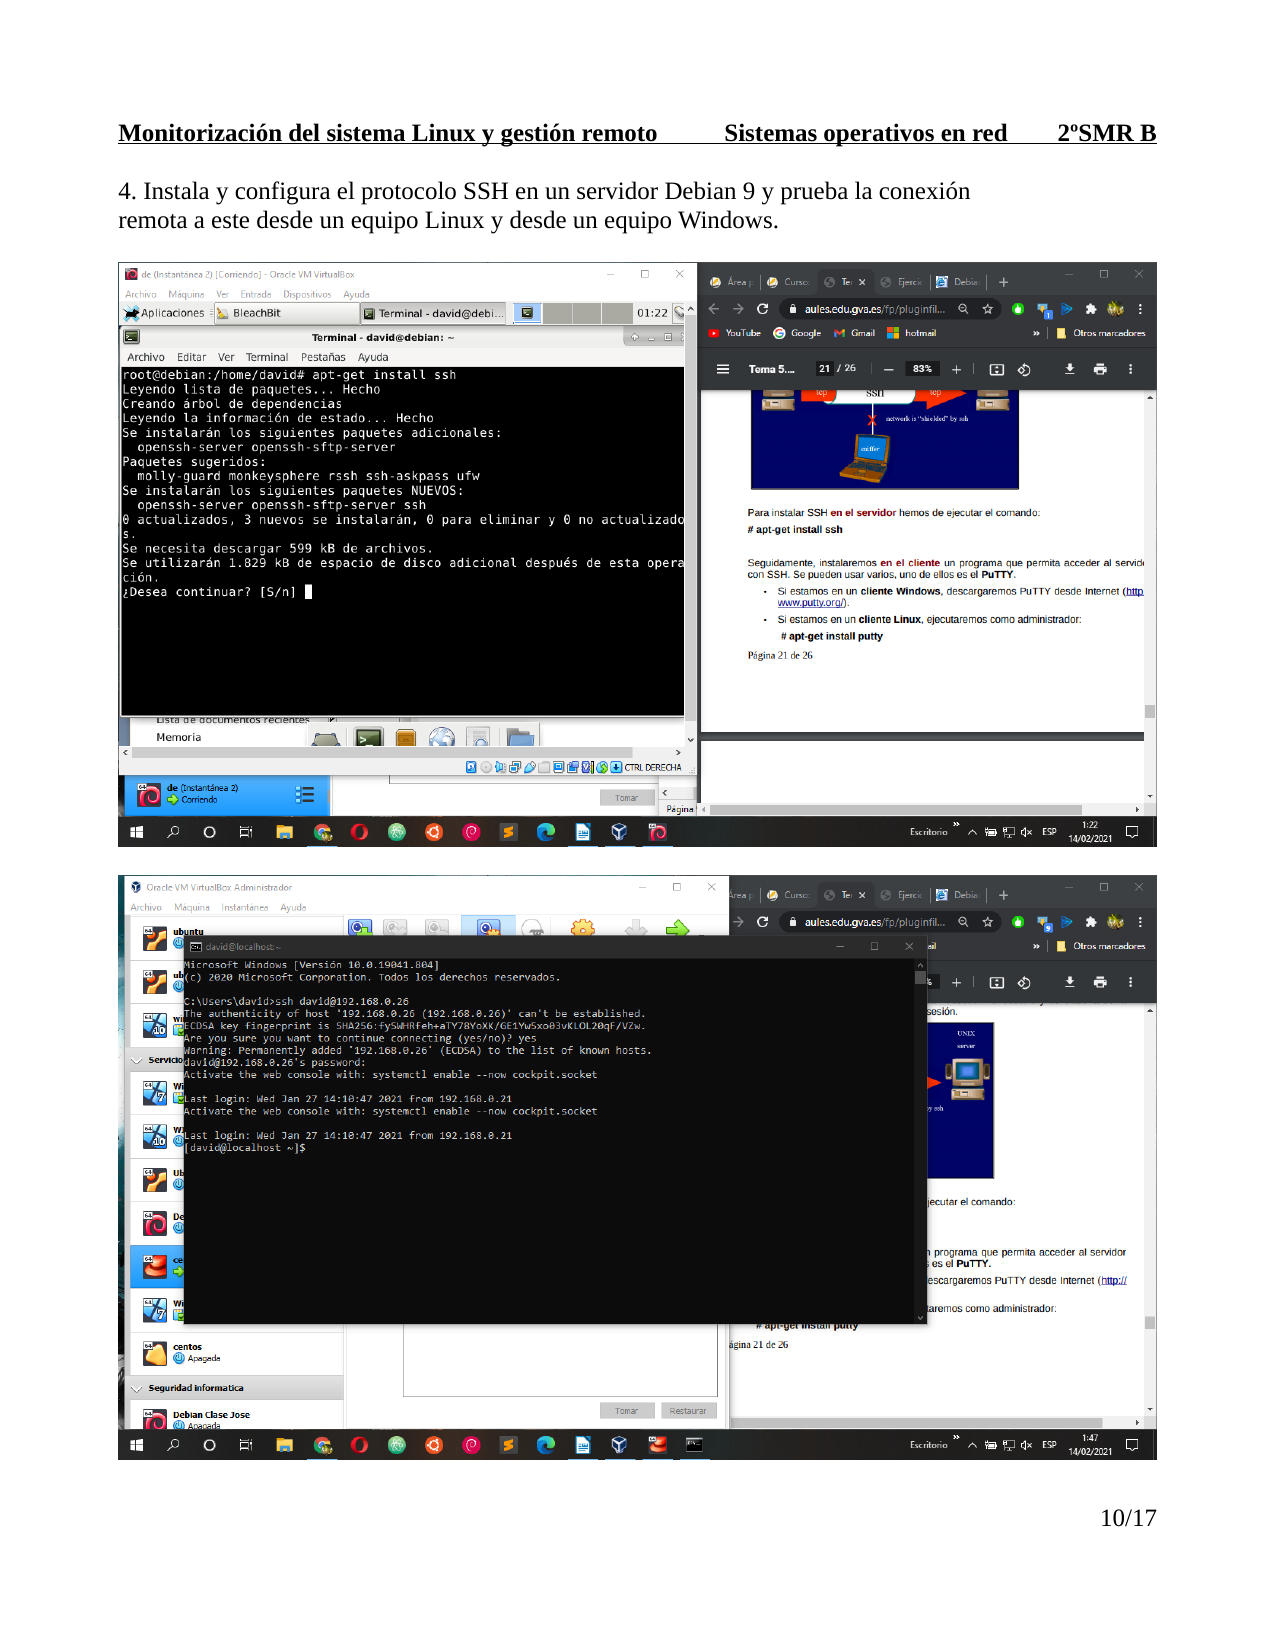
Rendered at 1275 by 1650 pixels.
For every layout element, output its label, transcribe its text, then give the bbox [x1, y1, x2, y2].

text remota a este desde un equipo Linux y desde un equipo Windows. [118, 205, 1157, 234]
picture [118, 262, 1157, 847]
text 4. Instala y configura el protocolo SSH en un servidor Debian 9 y prueba la conexión [118, 176, 1157, 205]
picture [118, 875, 1157, 1460]
